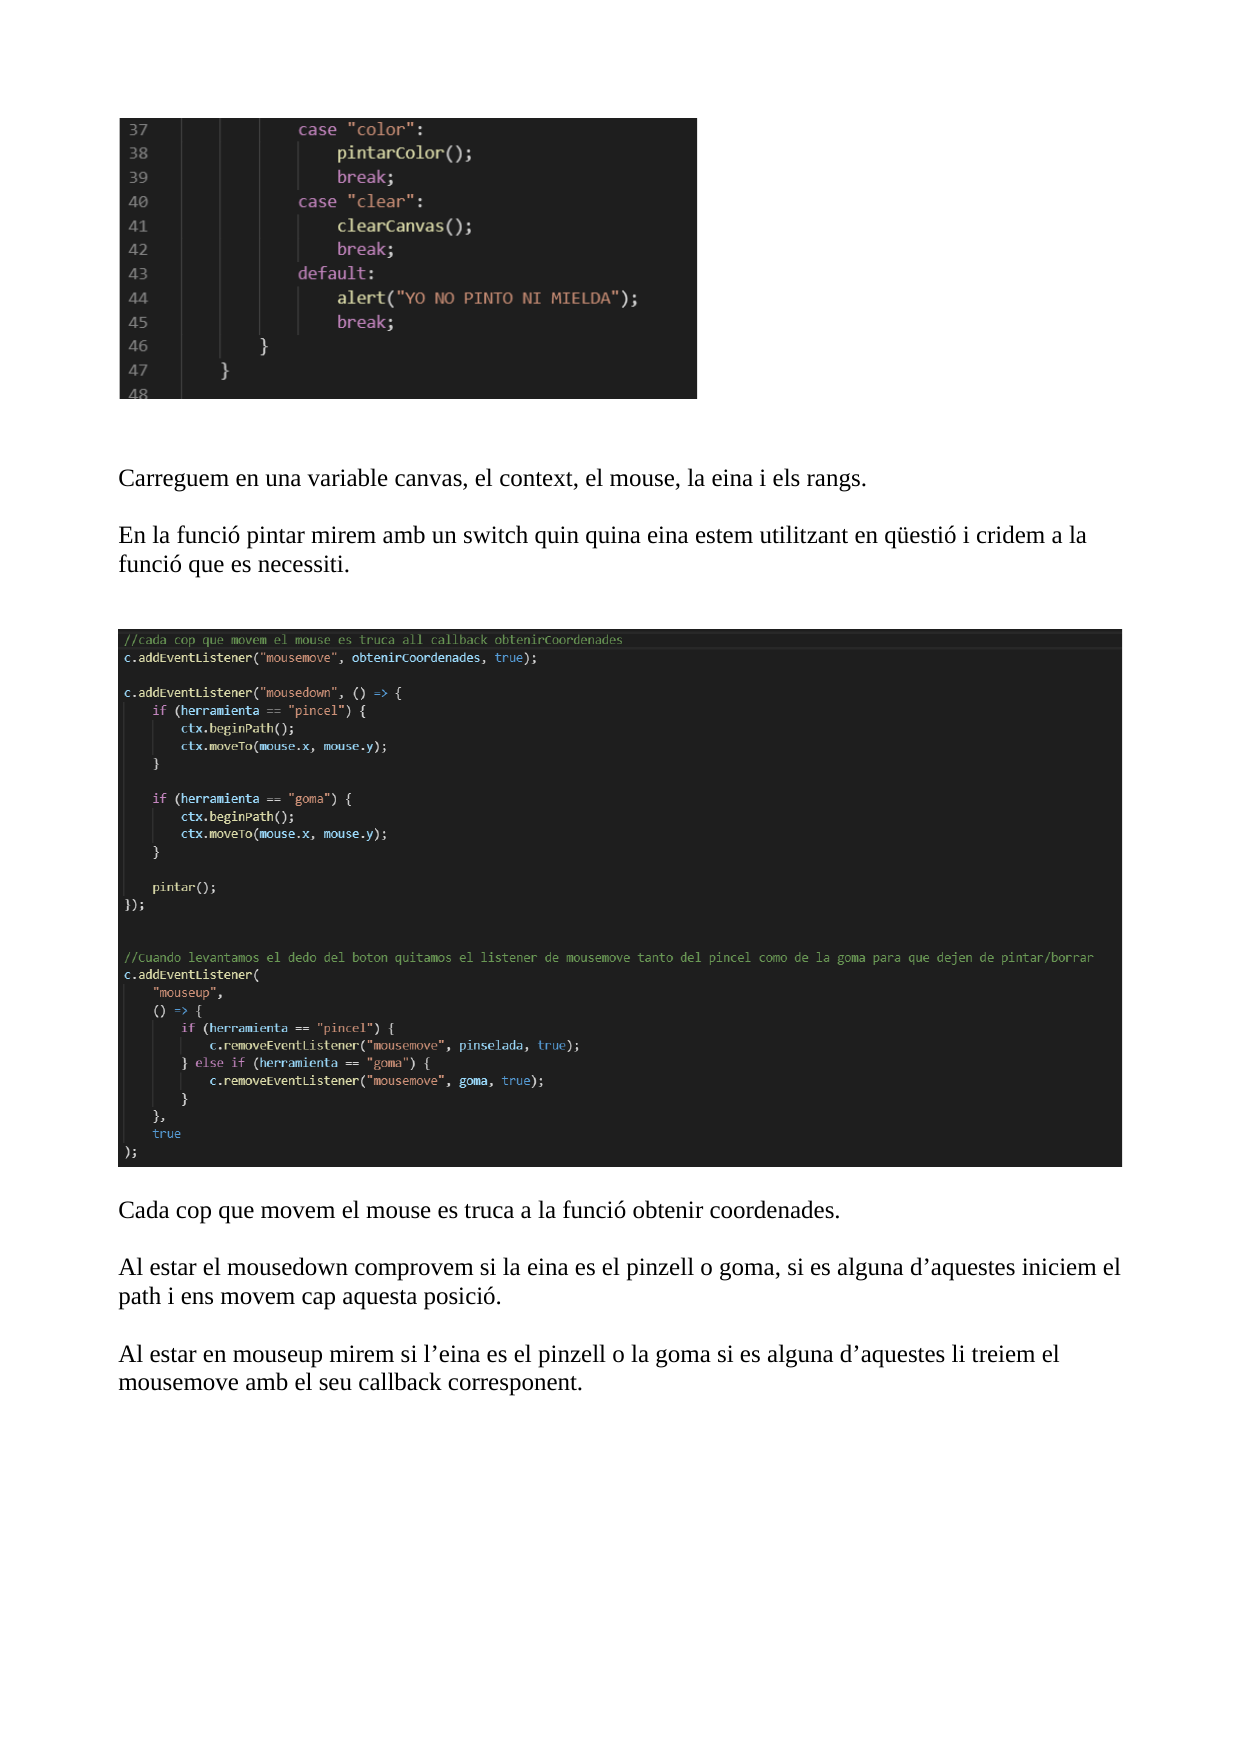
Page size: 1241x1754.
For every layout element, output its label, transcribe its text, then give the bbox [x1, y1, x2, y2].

text Al estar en mouseup mirem si l’eina es el pinzell o la goma si es alguna d’aquestes li treiem el mousemove amb el seu callback corresponent. [118, 1339, 1122, 1396]
text Carreguem en una variable canvas, el context, el mouse, la eina i els rangs. [118, 463, 1122, 492]
picture [119, 118, 698, 399]
text Al estar el mousedown comprovem si la eina es el pinzell o goma, si es alguna d’aquestes iniciem el path i ens movem cap aquesta posició. [118, 1252, 1122, 1310]
picture [118, 629, 1123, 1167]
text Cada cop que movem el mouse es truca a la funció obtenir coordenades. [118, 1195, 1122, 1224]
text En la funció pintar mirem amb un switch quin quina eina estem utilitzant en qüestió i cridem a la funció que es necessiti. [118, 521, 1122, 578]
